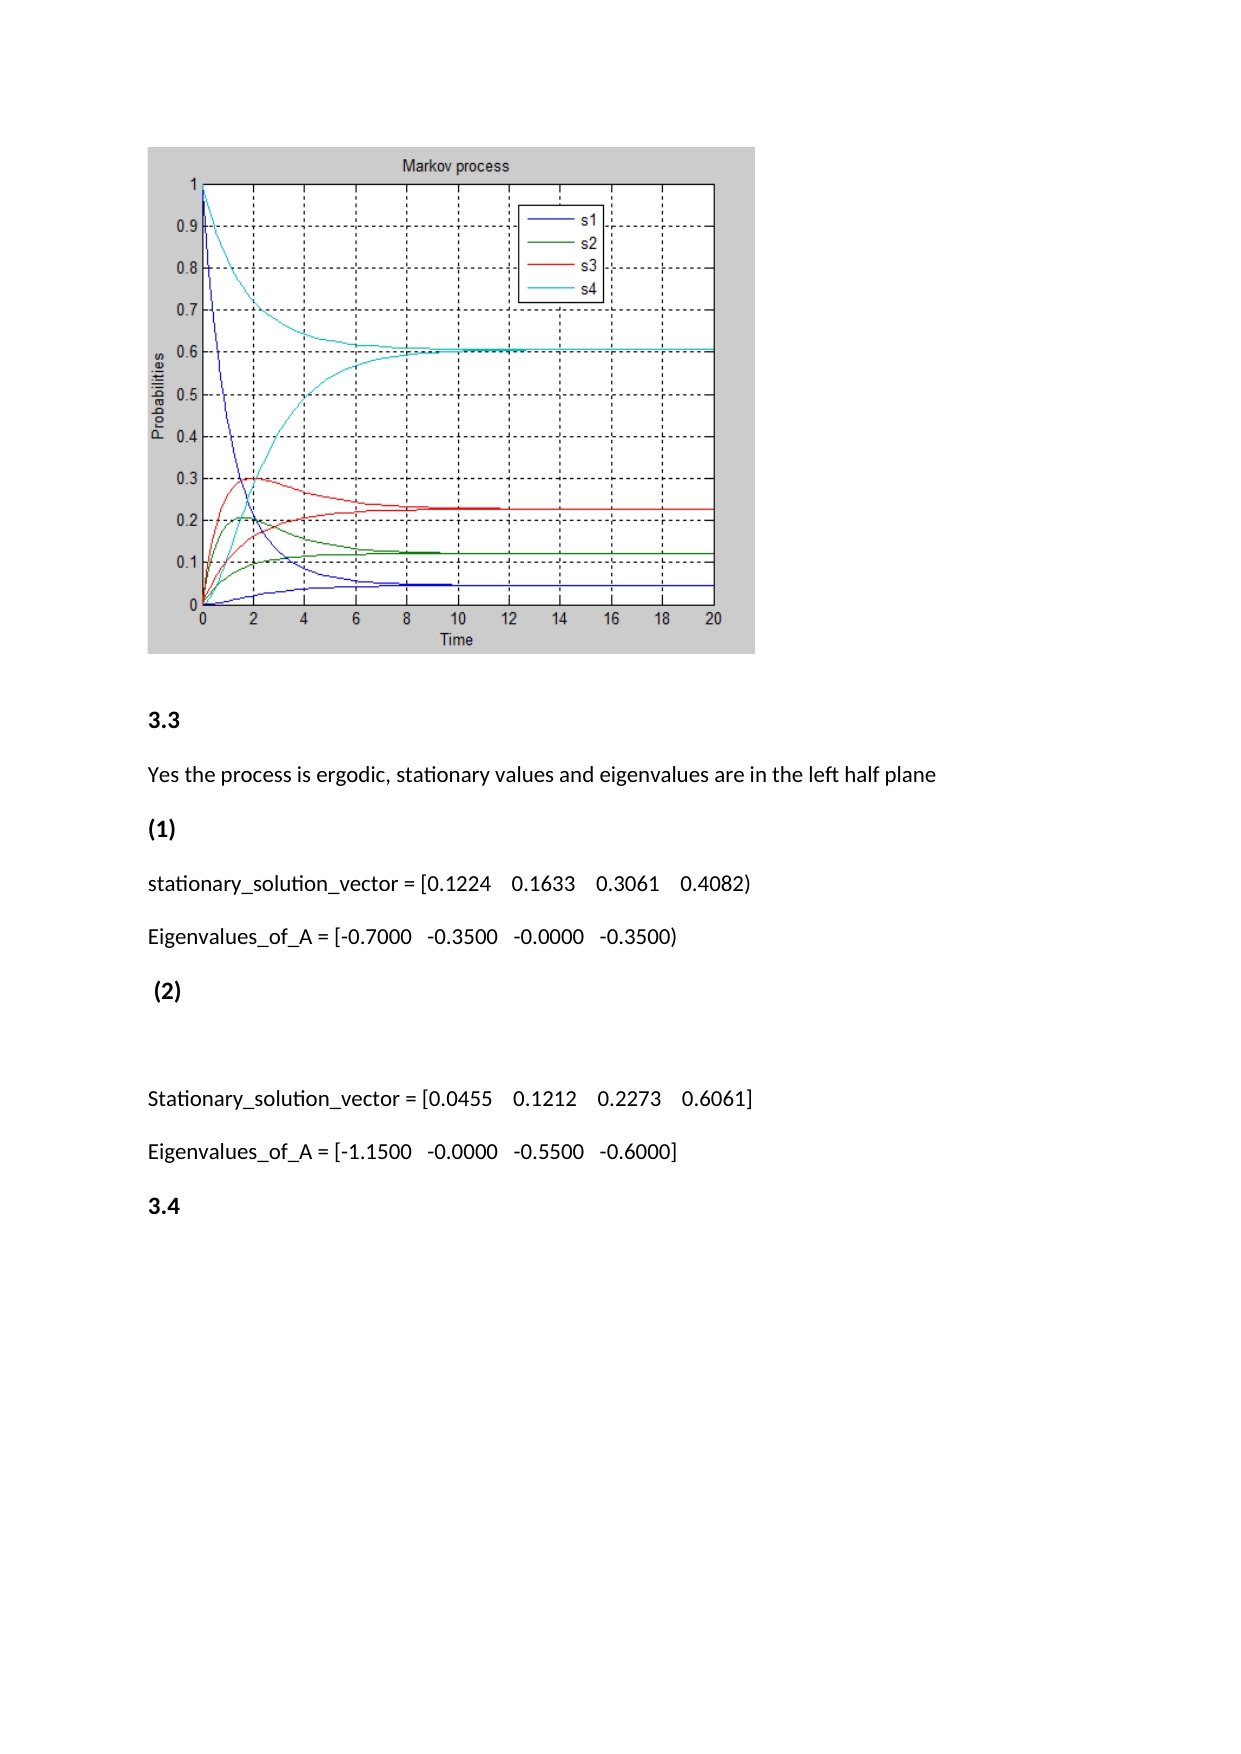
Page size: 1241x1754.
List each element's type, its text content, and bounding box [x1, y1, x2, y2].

text (2) [148, 975, 1093, 1005]
text stationary_solution_vector = [0.1224 0.1633 0.3061 0.4082) [148, 869, 1093, 897]
text Stationary_solution_vector = [0.0455 0.1212 0.2273 0.6061] [148, 1084, 1093, 1112]
text Eigenvalues_of_A = [-1.1500 -0.0000 -0.5500 -0.6000] [148, 1137, 1093, 1165]
text (1) [148, 813, 1093, 843]
text Yes the process is ergodic, stationary values and eigenvalues are in the left half plane [148, 760, 1093, 788]
text 3.3 [148, 704, 1093, 735]
text Eigenvalues_of_A = [-0.7000 -0.3500 -0.0000 -0.3500) [148, 922, 1093, 950]
picture [147, 147, 755, 654]
text 3.4 [148, 1190, 1093, 1220]
